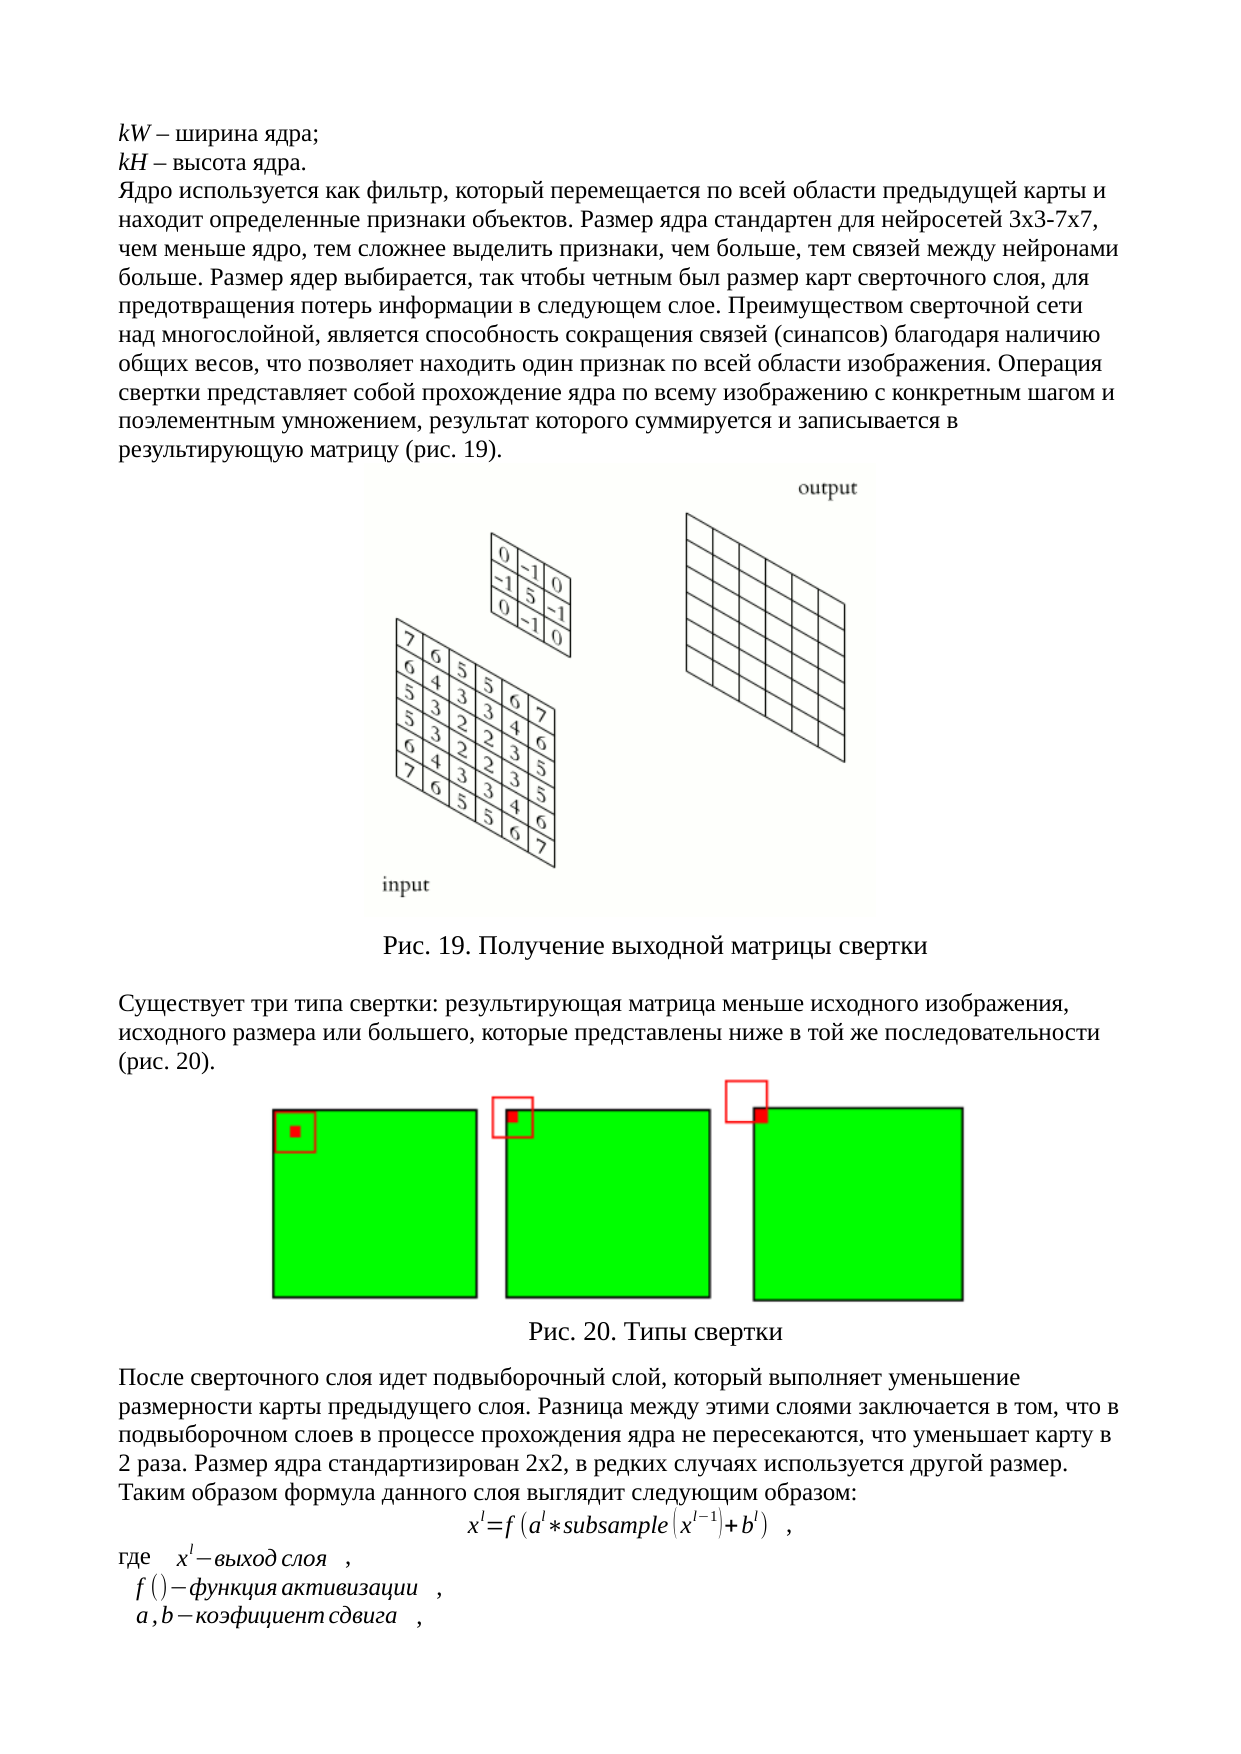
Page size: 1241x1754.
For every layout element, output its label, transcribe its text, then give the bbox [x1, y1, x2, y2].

text , [118, 1571, 1104, 1601]
text где , [118, 1540, 1104, 1571]
picture [260, 1074, 979, 1316]
text После сверточного слоя идет подвыборочный слой, который выполняет уменьшение размерности карты предыдущего слоя. Разница между этими слоями заключается в том, что в подвыборочном слоев в процессе прохождения ядра не пересекаются, что уменьшает карту в 2 раза. Размер ядра стандартизирован 2х2, в редких случаях используется другой размер. Таким образом формула данного слоя выглядит следующим образом: [118, 1362, 1122, 1506]
text kW – ширина ядра; [118, 118, 1104, 147]
text , [118, 1506, 1122, 1540]
text Существует три типа свертки: результирующая матрица меньше исходного изображения, исходного размера или большего, которые представлены ниже в той же последовательности (рис. 20). [118, 988, 1122, 1074]
text Рис. 19. Получение выходной матрицы свертки [118, 929, 1122, 960]
picture [363, 463, 877, 917]
text , [118, 1601, 1104, 1630]
text kH – высота ядра. [118, 147, 1104, 176]
text Ядро используется как фильтр, который перемещается по всей области предыдущей карты и находит определенные признаки объектов. Размер ядра стандартен для нейросетей 3х3-7х7, чем меньше ядро, тем сложнее выделить признаки, чем больше, тем связей между нейронами больше. Размер ядер выбирается, так чтобы четным был размер карт сверточного слоя, для предотвращения потерь информации в следующем слое. Преимуществом сверточной сети над многослойной, является способность сокращения связей (синапсов) благодаря наличию общих весов, что позволяет находить один признак по всей области изображения. Операция свертки представляет собой прохождение ядра по всему изображению с конкретным шагом и поэлементным умножением, результат которого суммируется и записывается в результирующую матрицу (рис. 19). [118, 176, 1122, 463]
text Рис. 20. Типы свертки [118, 1315, 1122, 1346]
